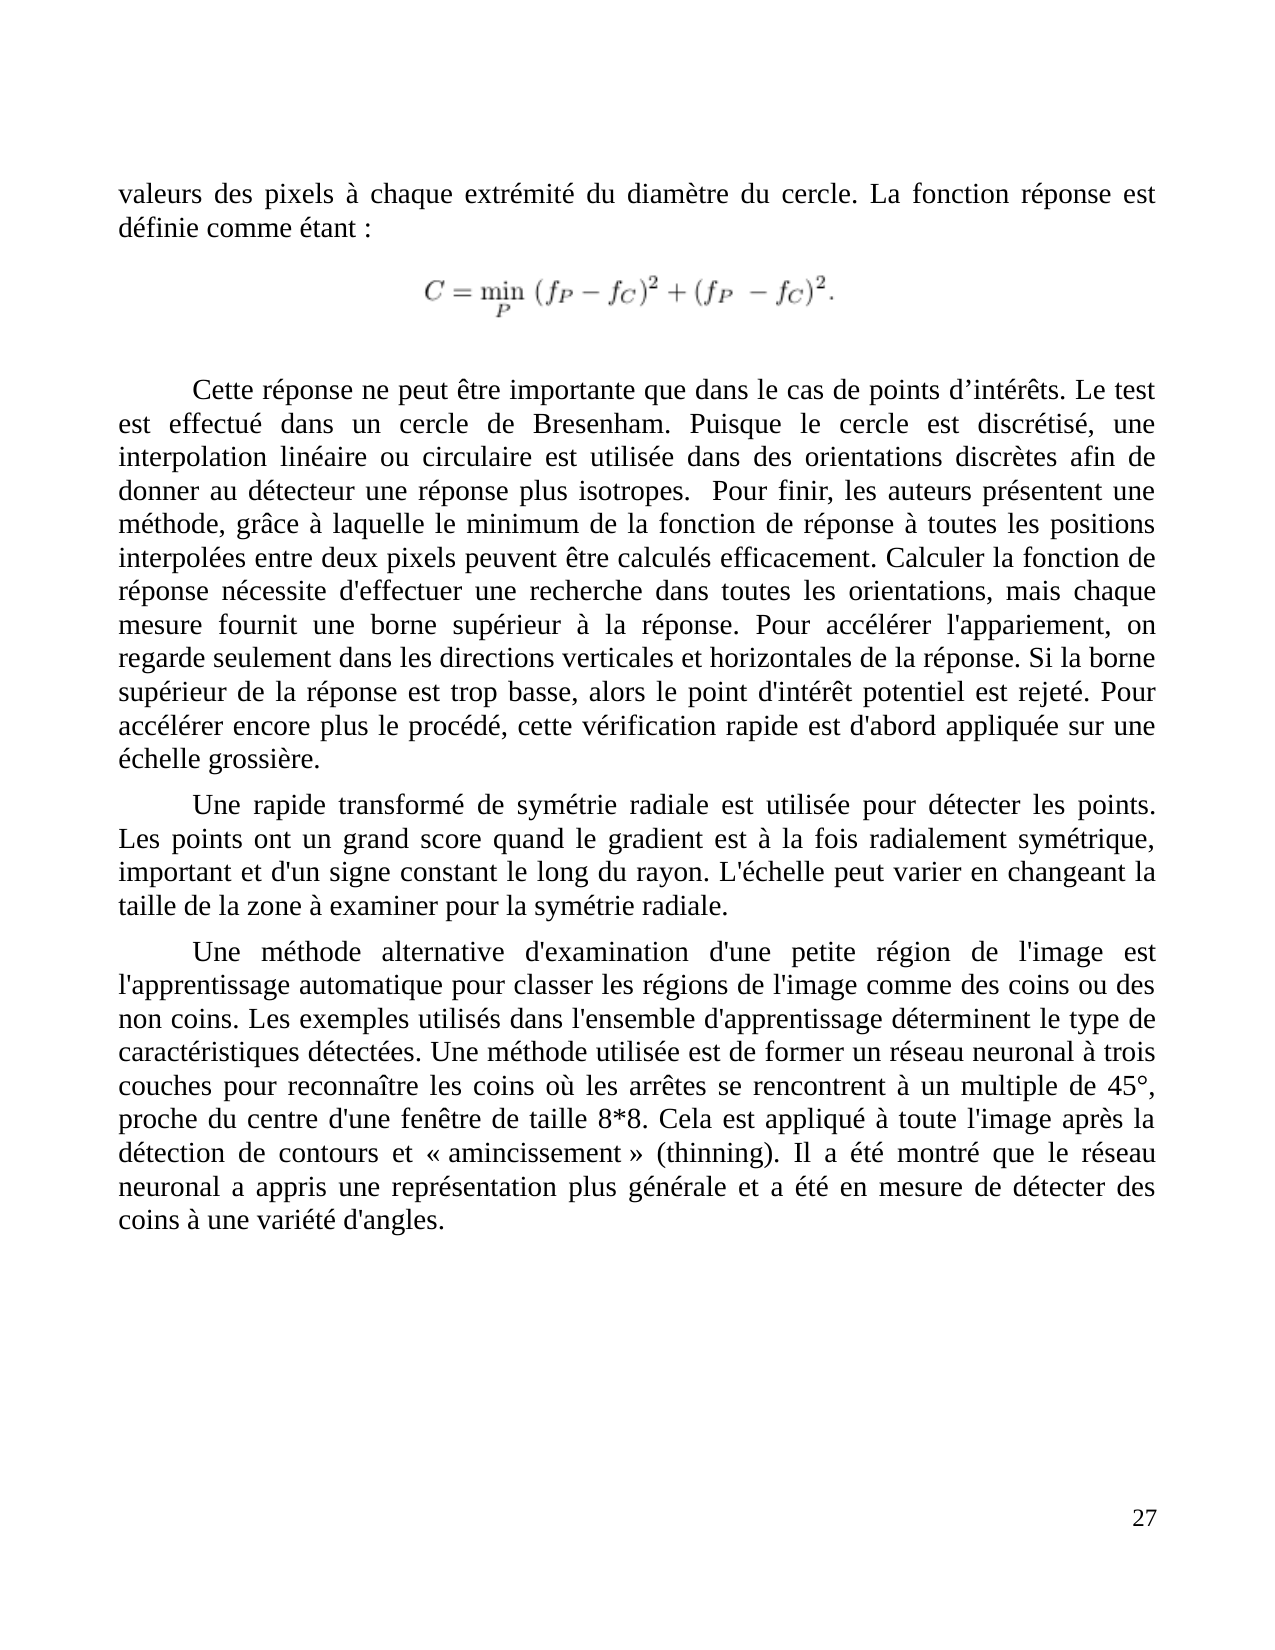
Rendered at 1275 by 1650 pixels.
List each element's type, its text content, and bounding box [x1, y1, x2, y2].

text Une rapide transformé de symétrie radiale est utilisée pour détecter les points. Les points ont un grand score quand le gradient est à la fois radialement symétrique, important et d'un signe constant le long du rayon. L'échelle peut varier en changeant la taille de la zone à examiner pour la symétrie radiale. [118, 787, 1157, 921]
text valeurs des pixels à chaque extrémité du diamètre du cercle. La fonction réponse est définie comme étant : [118, 176, 1157, 243]
picture [418, 256, 858, 327]
text Une méthode alternative d'examination d'une petite région de l'image est l'apprentissage automatique pour classer les régions de l'image comme des coins ou des non coins. Les exemples utilisés dans l'ensemble d'apprentissage déterminent le type de caractéristiques détectées. Une méthode utilisée est de former un réseau neuronal à trois couches pour reconnaître les coins où les arrêtes se rencontrent à un multiple de 45°, proche du centre d'une fenêtre de taille 8*8. Cela est appliqué à toute l'image après la détection de contours et « amincissement » (thinning). Il a été montré que le réseau neuronal a appris une représentation plus générale et a été en mesure de détecter des coins à une variété d'angles. [118, 934, 1157, 1236]
text Cette réponse ne peut être importante que dans le cas de points d’intérêts. Le test est effectué dans un cercle de Bresenham. Puisque le cercle est discrétisé, une interpolation linéaire ou circulaire est utilisée dans des orientations discrètes afin de donner au détecteur une réponse plus isotropes. Pour finir, les auteurs présentent une méthode, grâce à laquelle le minimum de la fonction de réponse à toutes les positions interpolées entre deux pixels peuvent être calculés efficacement. Calculer la fonction de réponse nécessite d'effectuer une recherche dans toutes les orientations, mais chaque mesure fournit une borne supérieur à la réponse. Pour accélérer l'appariement, on regarde seulement dans les directions verticales et horizontales de la réponse. Si la borne supérieur de la réponse est trop basse, alors le point d'intérêt potentiel est rejeté. Pour accélérer encore plus le procédé, cette vérification rapide est d'abord appliquée sur une échelle grossière. [118, 372, 1157, 775]
